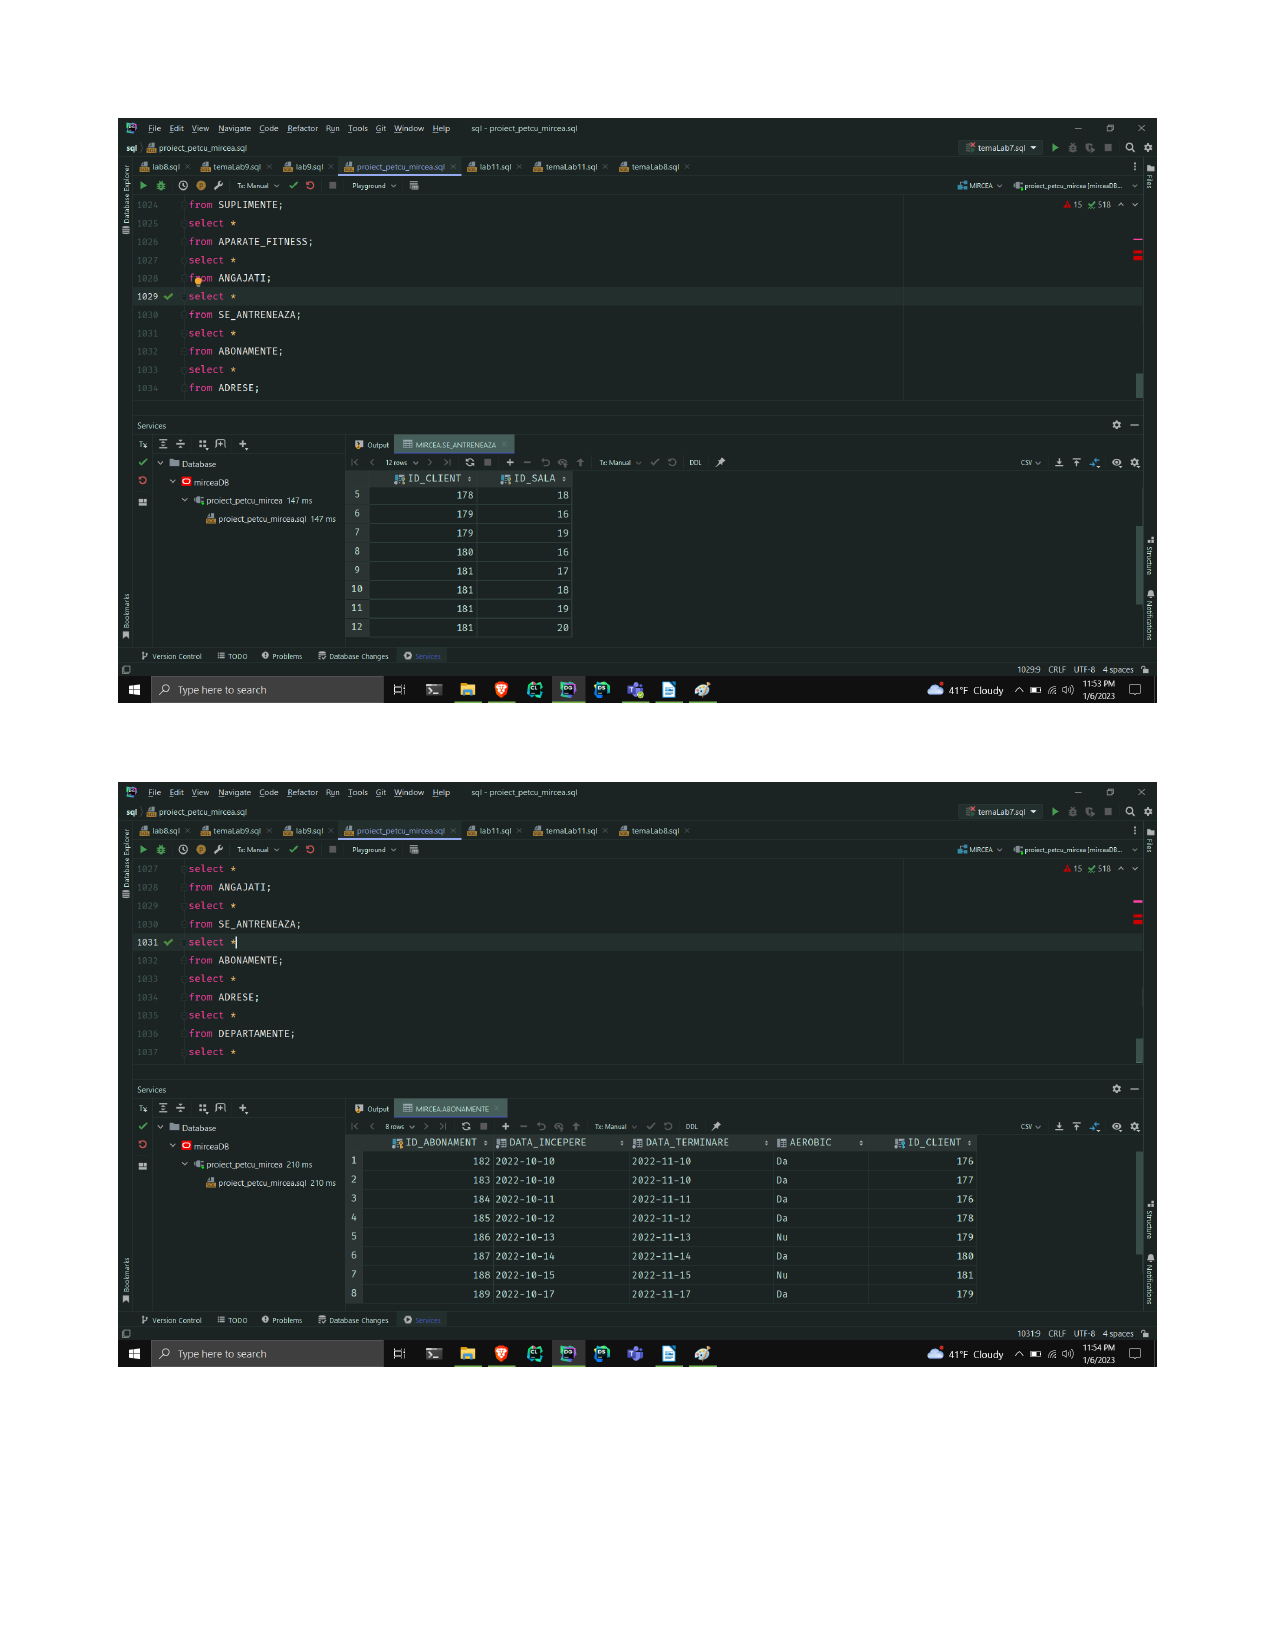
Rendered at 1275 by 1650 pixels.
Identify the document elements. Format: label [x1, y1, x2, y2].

picture [118, 118, 1157, 703]
picture [118, 782, 1157, 1367]
